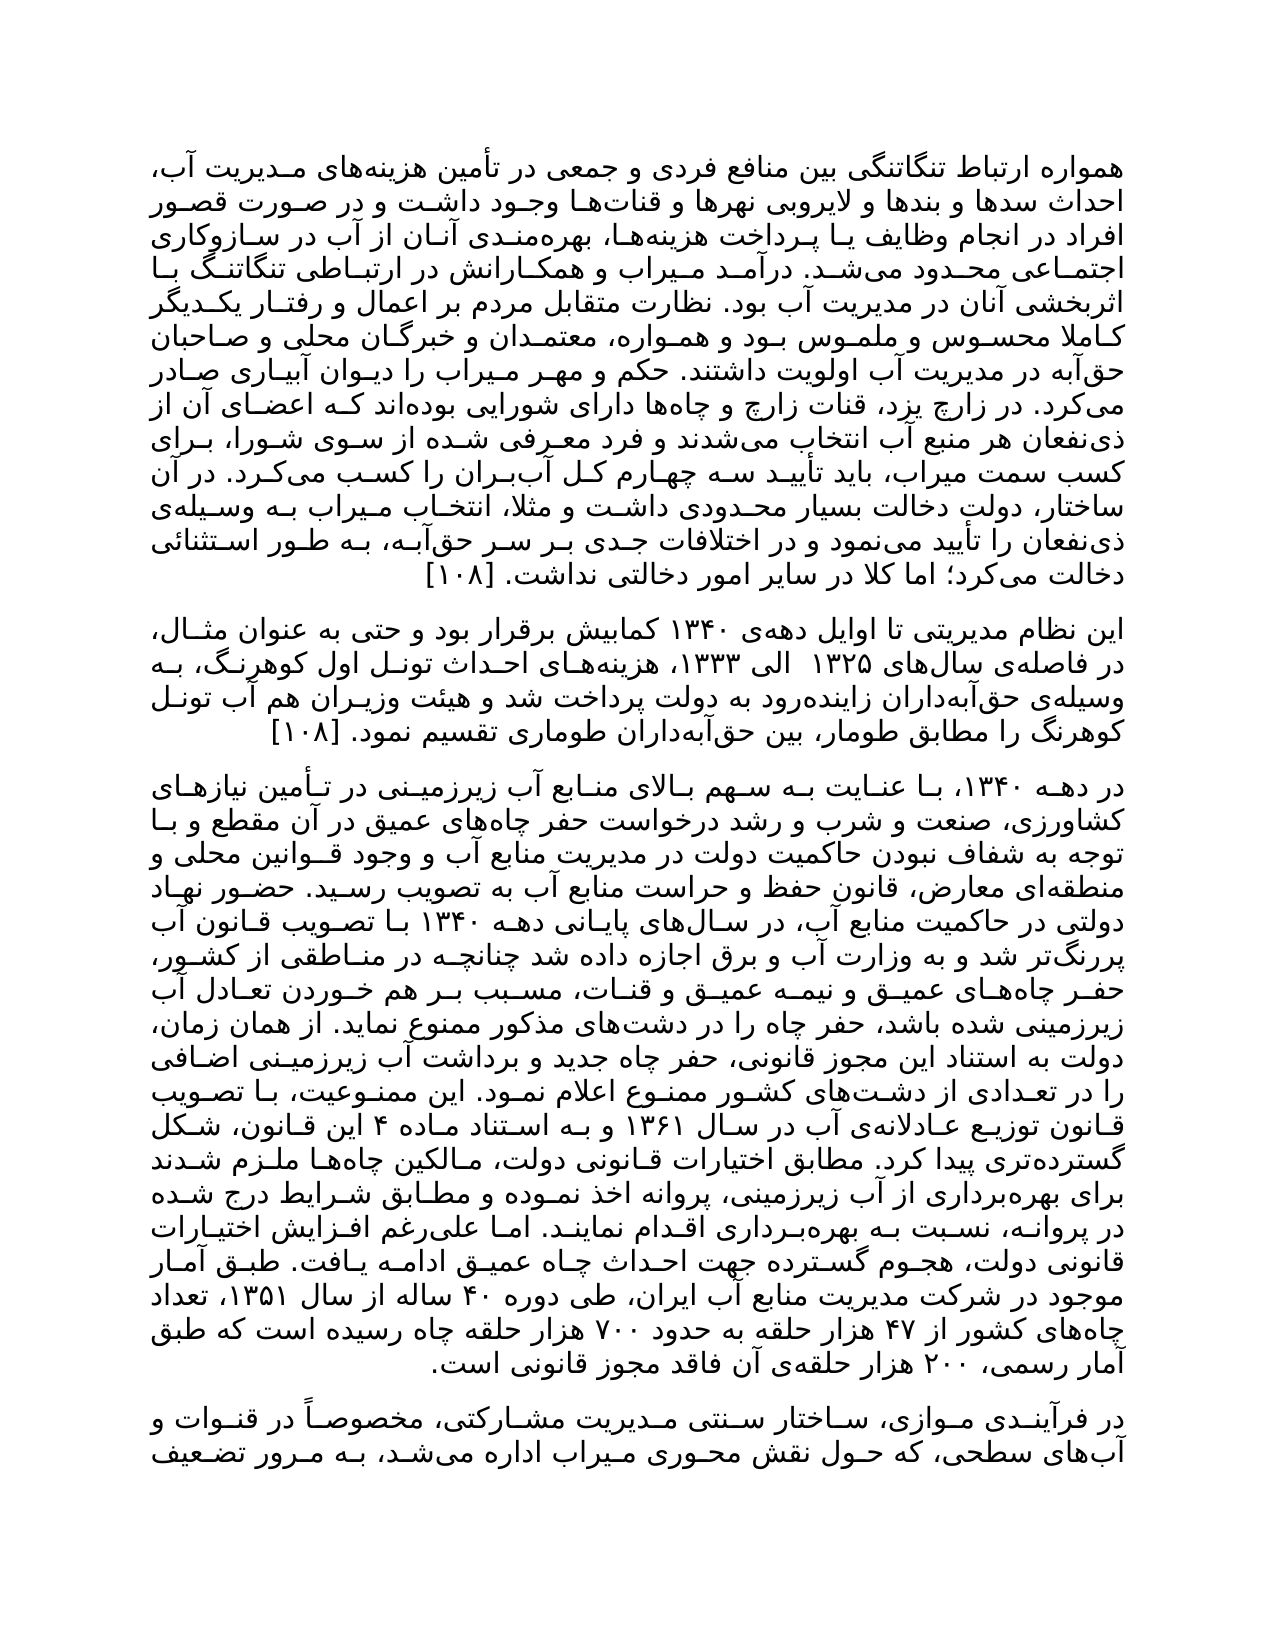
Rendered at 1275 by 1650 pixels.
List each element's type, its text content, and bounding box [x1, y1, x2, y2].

text سابقه‌ی تعیین حق‌آبه برای آب‌های سطحی و زیرزمینی (قنات‌ها) در ایران، بسیار کهن است و حتی در برخی منابع به دوره‌ی مادها می‌رسد. به عنوان مثال، طومار منسوب به شیخ بهایی که خود اصلاح‌شده‌ی یک طومار قدیمی‌تر است، برای قرن‌ها ملاکی برای مدیریت حق‌آبه‌های بهره‌برداران آب زاینده‌رود بوده است. مدیریت آب رودخانه و قنات، در ساختاری مردمی، با میراب و دستیاران او بود که در فرآیندی مردمی، از میان معتمدین محلی و صاحبان حق‌آبه انتخاب می‌شدند. مهمترین مشخصه‌ی این نوع مدیریت، همیاری و مشارکت تمامی ذی‌نفعان بود. همواره ارتباط تنگاتنگی بین منافع فردی و جمعی در تأمین هزینه‌های مدیریت آب، احداث سدها و بندها و لایروبی نهرها و قنات‌ها وجود داشت و در صورت قصور افراد در انجام وظایف یا پرداخت هزینه‌ها، بهره‌مندی آنان از آب در سازوکاری اجتماعی محدود می‌شد. درآمد میراب و همکارانش در ارتباطی تنگاتنگ با اثربخشی آنان در مدیریت آب بود. نظارت متقابل مردم بر اعمال و رفتار یکدیگر کاملا محسوس و ملموس بود و همواره، معتمدان و خبرگان محلی و صاحبان حق‌آبه در مدیریت آب اولویت داشتند. حکم و مهر میراب را دیوان آبیاری صادر می‌کرد. در زارچ یزد، قنات زارچ و چاه‌ها دارای شورایی بوده‌اند که اعضای آن از ذی‌نفعان هر منبع آب انتخاب می‌شدند و فرد معرفی شده از سوی شورا، برای کسب سمت میراب، باید تأیید سه چهارم کل آب‌بران را کسب می‌کرد. در آن ساختار، دولت دخالت بسیار محدودی داشت و مثلا، انتخاب میراب به وسیله‌ی ذی‌نفعان را تأیید می‌نمود و در اختلافات جدی بر سر حق‌آبه، به طور استثنائی دخالت می‌کرد؛ اما کلا در سایر امور دخالتی نداشت. [۱۰۸] [150, 150, 1125, 591]
text این نظام مدیریتی تا اوایل دهه‌ی ۱۳۴۰ کمابیش برقرار بود و حتی به عنوان مثال، در فاصله‌ی سال‌های ۱۳۲۵ الی ۱۳۳۳، هزینه‌های احداث تونل اول کوهرنگ، به وسیله‌ی حق‌آبه‌داران زاینده‌رود به دولت پرداخت شد و هیئت وزیران هم آب تونل کوهرنگ را مطابق طومار، بین حق‌آبه‌داران طوماری تقسیم نمود. [۱۰۸] [150, 612, 1125, 748]
text در دهه ۱۳۴۰، با عنایت به سهم بالای منابع آب زیرزمینی در تأمین نیازهای کشاورزی، صنعت و شرب و رشد درخواست حفر چاه‌های عمیق در آن مقطع و با توجه به شفاف نبودن حاکمیت دولت در مدیریت منابع آب و وجود قوانین محلی و منطقه‌ای معارض، قانون حفظ و حراست منابع آب به تصویب رسید. حضور نهاد دولتی در حاکمیت منابع آب، در سال‌های پایانی دهه ۱۳۴۰ با تصویب قانون آب پررنگ‌تر شد و به وزارت آب و برق اجازه داده شد چنانچه در مناطقی از کشور، حفر چاه‌های عمیق و نیمه عمیق و قنات، مسبب بر هم خوردن تعادل آب زیرزمینی شده باشد، حفر چاه را در دشت‌های مذکور ممنوع نماید. از همان زمان، دولت به استناد این مجوز قانونی، حفر چاه جدید و برداشت آب زیرزمینی اضافی را در تعدادی از دشت‌های کشور ممنوع اعلام نمود. این ممنوعیت، با تصویب قانون توزیع عادلانه‌ی آب در سال ۱۳۶۱ و به استناد ماده ۴ این قانون، شکل گسترده‌تری پیدا کرد. مطابق اختیارات قانونی دولت، مالکین چاه‌ها ملزم شدند برای بهره‌برداری از آب زیرزمینی، پروانه اخذ نموده و مطابق شرایط درج شده در پروانه، نسبت به بهره‌برداری اقدام نمایند. اما علی‌رغم افزایش اختیارات قانونی دولت، هجوم گسترده جهت احداث چاه عمیق ادامه یافت. طبق آمار موجود در شرکت مدیریت منابع آب ایران، طی دوره ۴۰ ساله از سال ۱۳۵۱، تعداد چاه‌های کشور از ۴۷ هزار حلقه به حدود ۷۰۰ هزار حلقه چاه رسیده است که طبق آمار رسمی، ۲۰۰ هزار حلقه‌ی آن فاقد مجوز قانونی است. [150, 769, 1125, 1380]
text در فرآیندی موازی، ساختار سنتی مدیریت مشارکتی، مخصوصاً در قنوات و آب‌های سطحی، که حول نقش محوری میراب اداره می‌شد، به مرور تضعیف شده، کارمندان دولت جایگزین میراب‌های منتخب مردم شدند. همان‌گونه که در گزارش مرکز پژوهش‌های مجلس شورای اسلامی آمده است، حقوق میراب‌های جدید توسط دولت پرداخت شد و رضایت یا عدم رضایت آب‌بران تأثیری بر موقعیت شغلی آنان نداشت. «همین امر سبب سهل‌انگاری‌های زیادی شده است.» از سوی دیگر، بازگشت به شرایط قبلی، به علت از بین رفتن بافت اجتماعی و فرهنگی، بسیار دشوار است. [۰۰۲] [150, 1401, 1125, 1469]
